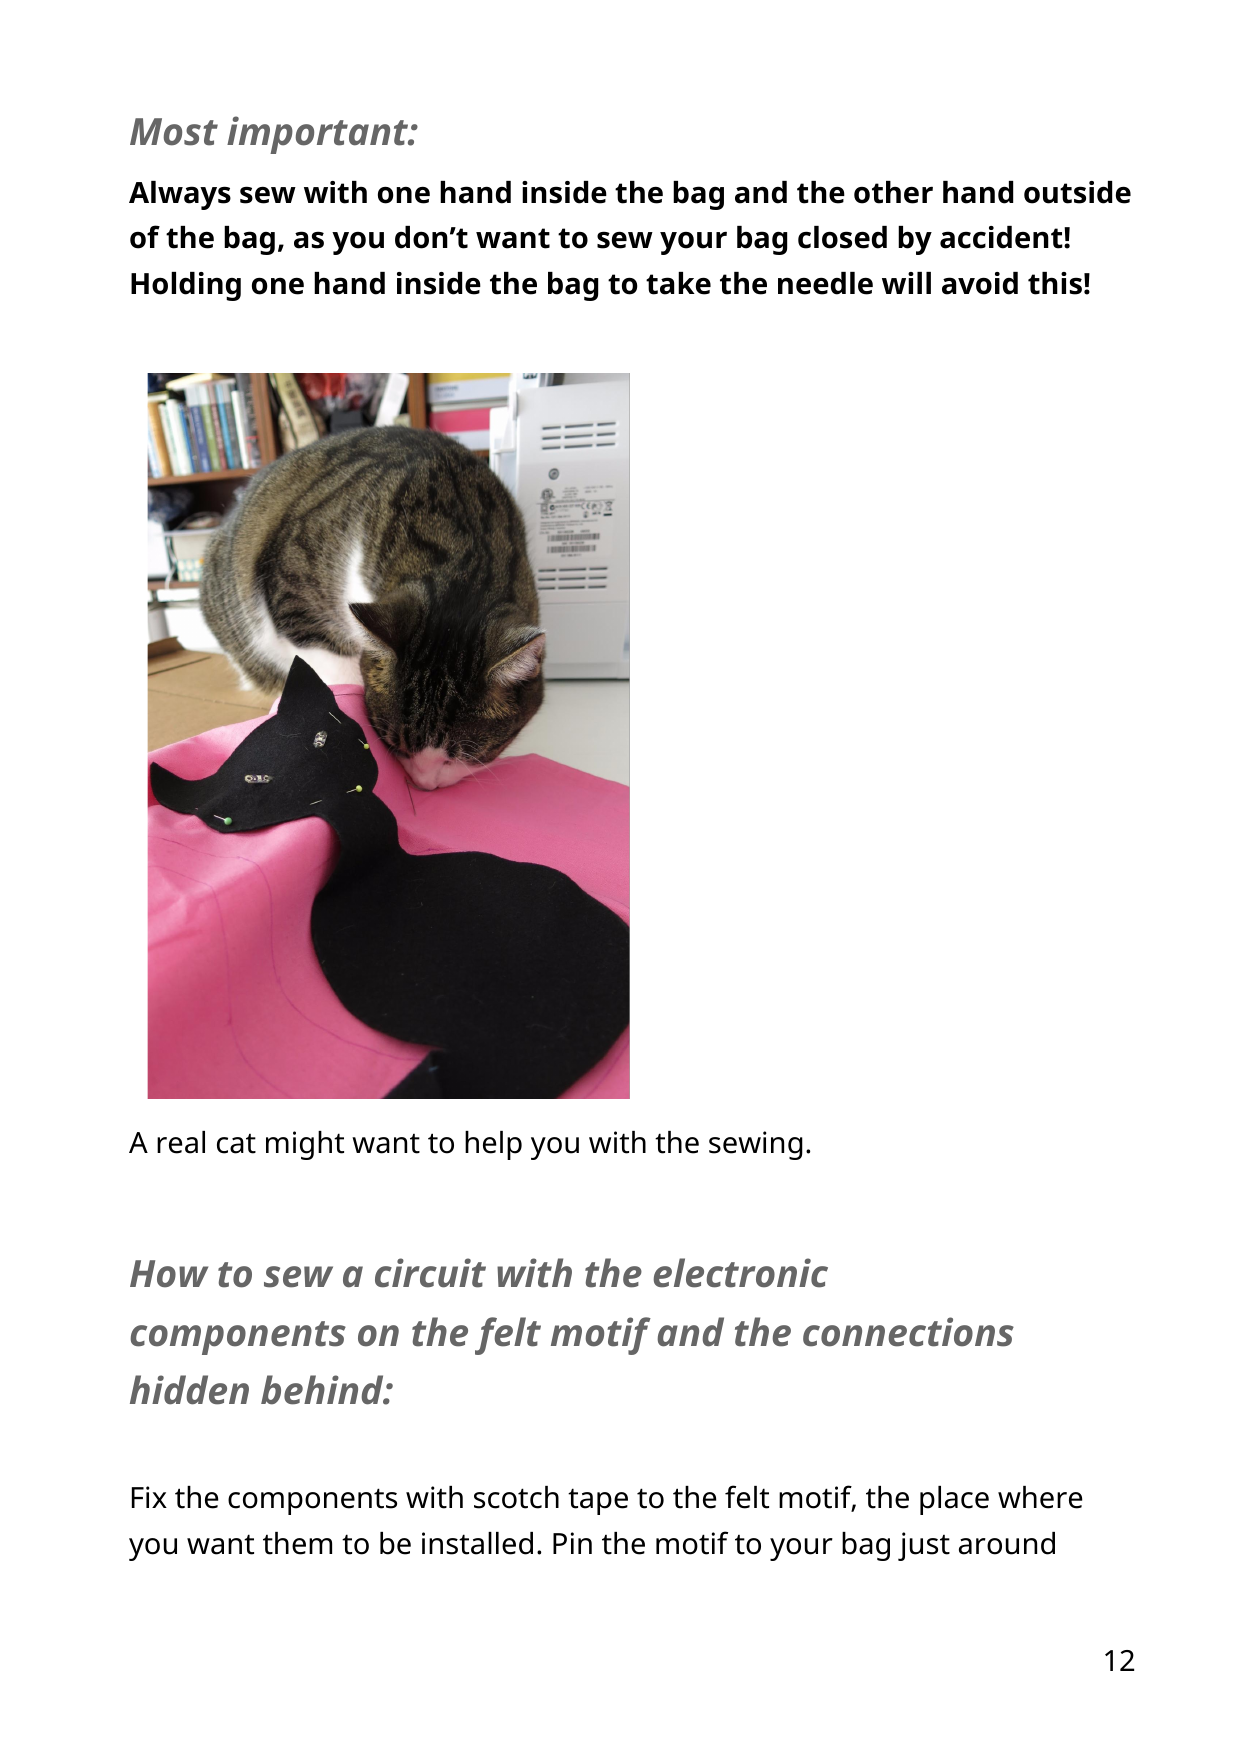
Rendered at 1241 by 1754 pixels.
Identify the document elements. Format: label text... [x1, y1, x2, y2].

text Always sew with one hand inside the bag and the other hand outside of the bag, as you don’t want to sew your bag closed by accident! Holding one hand inside the bag to take the needle will avoid this! [129, 172, 1136, 303]
subtitle Most important: [129, 105, 1136, 156]
text Fix the components with scotch tape to the felt motif, the place where you want them to be installed. Pin the motif to your bag just around [129, 1477, 1136, 1563]
picture [147, 373, 630, 1099]
subtitle How to sew a circuit with the electronic components on the felt motif and the connections hidden behind: [129, 1247, 1136, 1416]
text A real cat might want to help you with the sewing. [129, 1123, 1136, 1162]
